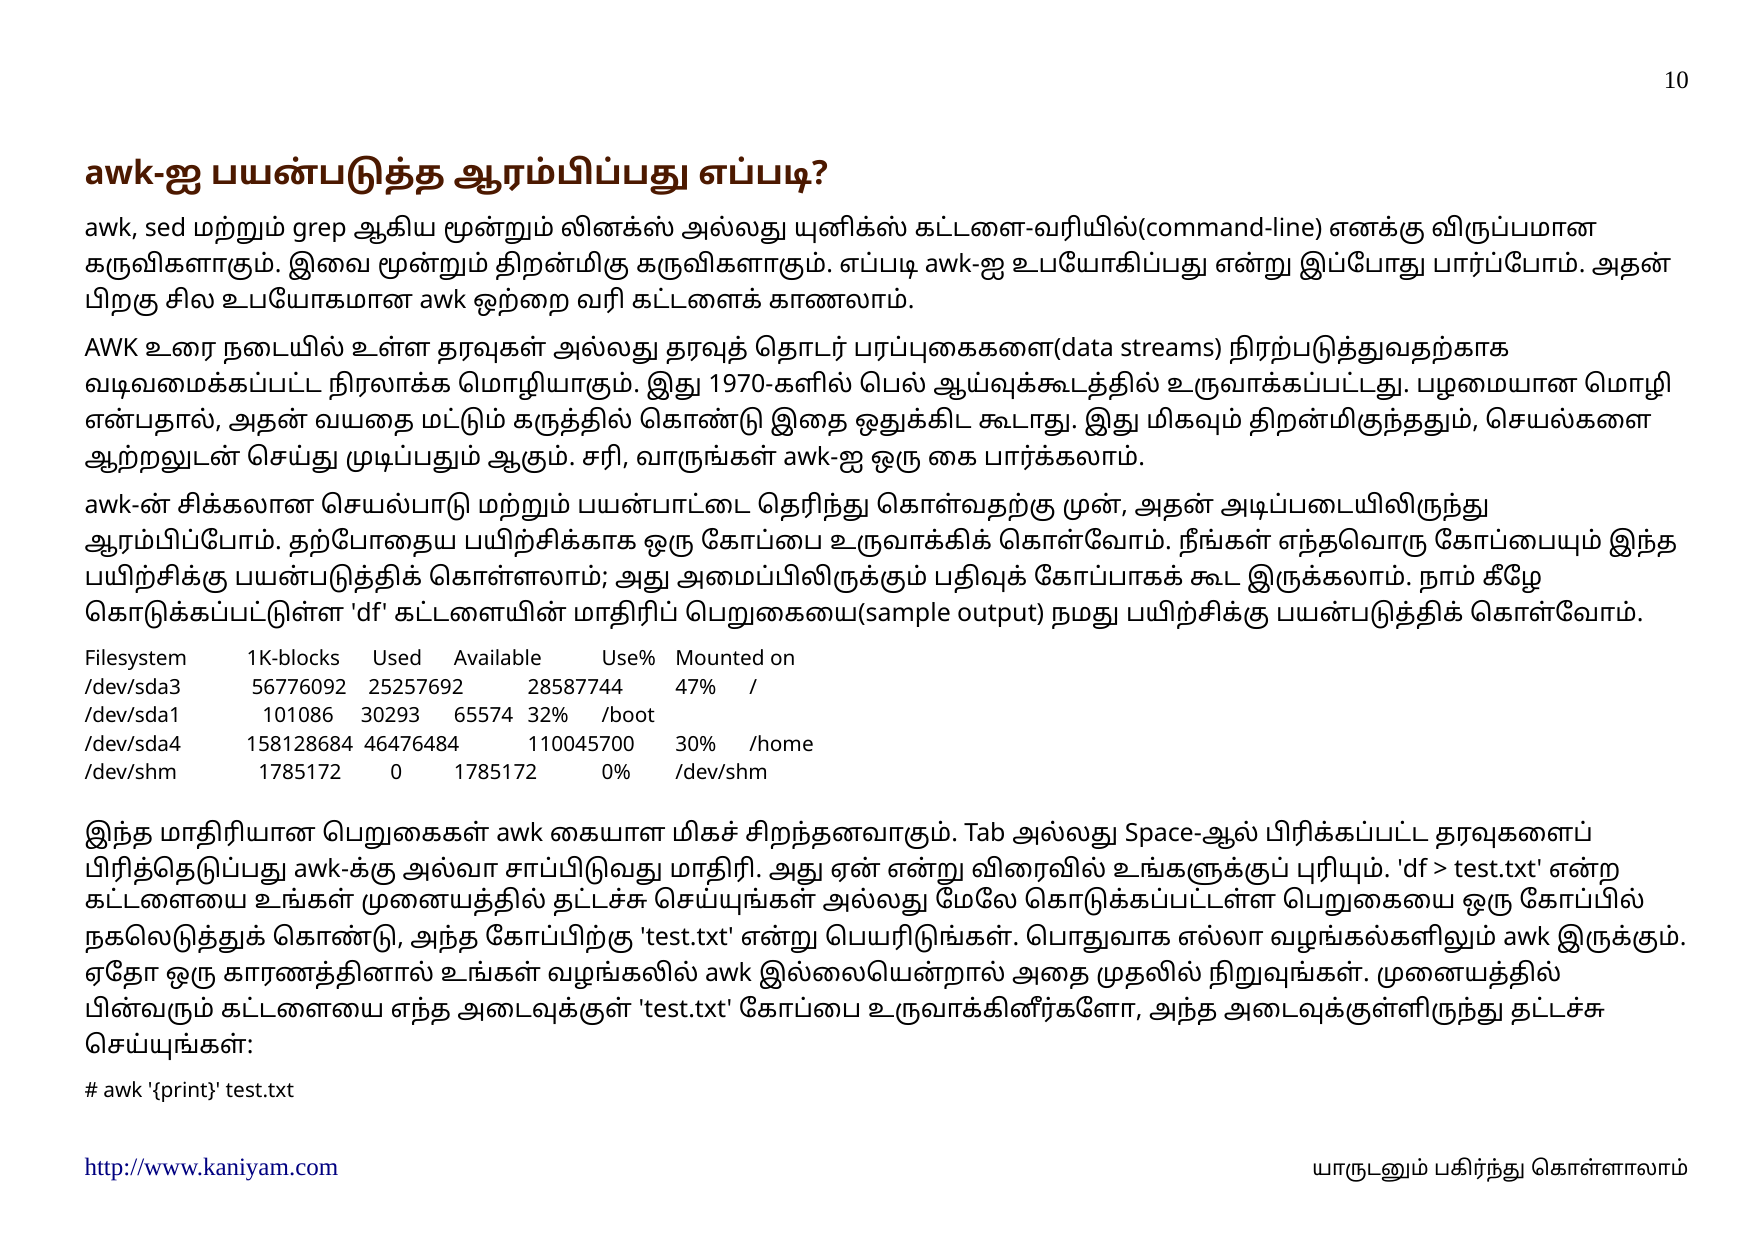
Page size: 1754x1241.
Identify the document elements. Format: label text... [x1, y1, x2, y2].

text awk-ன் சிக்கலான செயல்பாடு மற்றும் பயன்பாட்டை தெரிந்து கொள்வதற்கு முன், அதன் அடிப்படையிலிருந்து ஆரம்பிப்போம். தற்போதைய பயிற்சிக்காக ஒரு கோப்பை உருவாக்கிக் கொள்வோம். நீங்கள் எந்தவொரு கோப்பையும் இந்த பயிற்சிக்கு பயன்படுத்திக் கொள்ளலாம்; அது அமைப்பிலிருக்கும் பதிவுக் கோப்பாகக் கூட இருக்கலாம். நாம் கீழே கொடுக்கப்பட்டுள்ள 'df' கட்டளையின் மாதிரிப் பெறுகையை(sample output) நமது பயிற்சிக்கு பயன்படுத்திக் கொள்வோம். [84, 487, 1688, 631]
text Filesystem 1K-blocks Used Available Use% Mounted on [84, 643, 1688, 672]
text /dev/sda3 56776092 25257692 28587744 47% / [84, 672, 1688, 700]
text awk, sed மற்றும் grep ஆகிய மூன்றும் லினக்ஸ் அல்லது யுனிக்ஸ் கட்டளை-வரியில்(command-line) எனக்கு விருப்பமான கருவிகளாகும். இவை மூன்றும் திறன்மிகு கருவிகளாகும். எப்படி awk-ஐ உபயோகிப்பது என்று இப்போது பார்ப்போம். அதன் பிறகு சில உபயோகமான awk ஒற்றை வரி கட்டளைக் காணலாம். [84, 209, 1688, 317]
text /dev/shm 1785172 0 1785172 0% /dev/shm [84, 757, 1688, 786]
text இந்த மாதிரியான பெறுகைகள் awk கையாள மிகச் சிறந்தனவாகும். Tab அல்லது Space-ஆல் பிரிக்கப்பட்ட தரவுகளைப் பிரித்தெடுப்பது awk-க்கு அல்வா சாப்பிடுவது மாதிரி. அது ஏன் என்று விரைவில் உங்களுக்குப் புரியும். 'df > test.txt' என்ற கட்டளையை உங்கள் முனையத்தில் தட்டச்சு செய்யுங்கள் அல்லது மேலே கொடுக்கப்பட்டள்ள பெறுகையை ஒரு கோப்பில் நகலெடுத்துக் கொண்டு, அந்த கோப்பிற்கு 'test.txt' என்று பெயரிடுங்கள். பொதுவாக எல்லா வழங்கல்களிலும் awk இருக்கும். ஏதோ ஒரு காரணத்தினால் உங்கள் வழங்கலில் awk இல்லையென்றால் அதை முதலில் நிறுவுங்கள். முனையத்தில் பின்வரும் கட்டளையை எந்த அடைவுக்குள் 'test.txt' கோப்பை உருவாக்கினீர்களோ, அந்த அடைவுக்குள்ளிருந்து தட்டச்சு செய்யுங்கள்: [84, 815, 1688, 1062]
text /dev/sda4 158128684 46476484 110045700 30% /home [84, 729, 1688, 757]
text # awk '{print}' test.txt [84, 1075, 1688, 1103]
text /dev/sda1 101086 30293 65574 32% /boot [84, 700, 1688, 729]
subtitle awk-ஐ பயன்படுத்த ஆரம்பிப்பது எப்படி? [84, 149, 1688, 197]
text AWK உரை நடையில் உள்ள தரவுகள் அல்லது தரவுத் தொடர் பரப்புகைகளை(data streams) நிரற்படுத்துவதற்காக வடிவமைக்கப்பட்ட நிரலாக்க மொழியாகும். இது 1970-களில் பெல் ஆய்வுக்கூடத்தில் உருவாக்கப்பட்டது. பழமையான மொழி என்பதால், அதன் வயதை மட்டும் கருத்தில் கொண்டு இதை ஒதுக்கிட கூடாது. இது மிகவும் திறன்மிகுந்ததும், செயல்களை ஆற்றலுடன் செய்து முடிப்பதும் ஆகும். சரி, வாருங்கள் awk-ஐ ஒரு கை பார்க்கலாம். [84, 330, 1688, 474]
